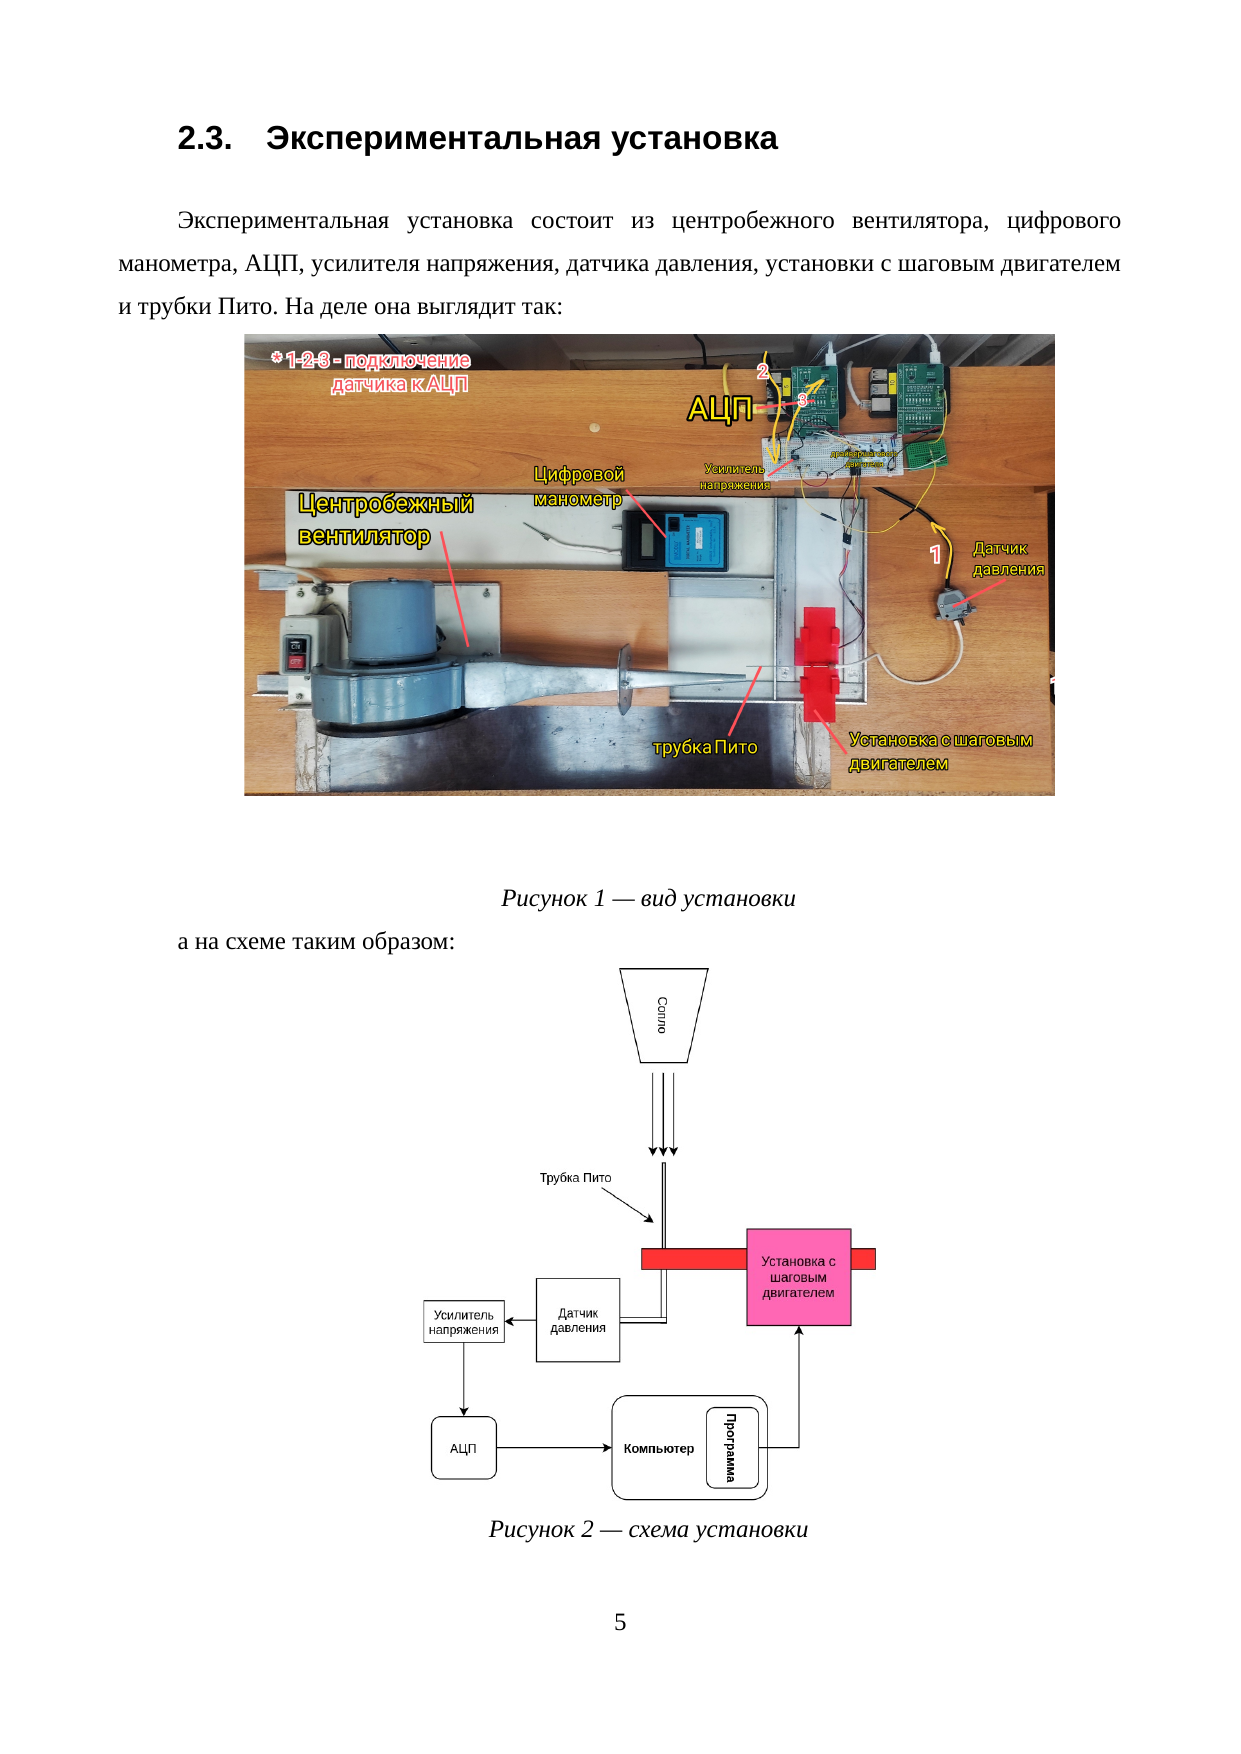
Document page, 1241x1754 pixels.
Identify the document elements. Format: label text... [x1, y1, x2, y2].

picture [244, 334, 1055, 796]
text а на схеме таким образом: [118, 926, 1122, 954]
text Экспериментальная установка состоит из центробежного вентилятора, цифрового манометра, АЦП, усилителя напряжения, датчика давления, установки с шаговым двигателем и трубки Пито. На деле она выглядит так: [118, 205, 1122, 320]
picture [423, 968, 876, 1501]
subtitle Экспериментальная установка [118, 118, 1122, 157]
text Рисунок 2 — схема установки [118, 1514, 1122, 1543]
text Рисунок 1 — вид установки [118, 883, 1122, 911]
